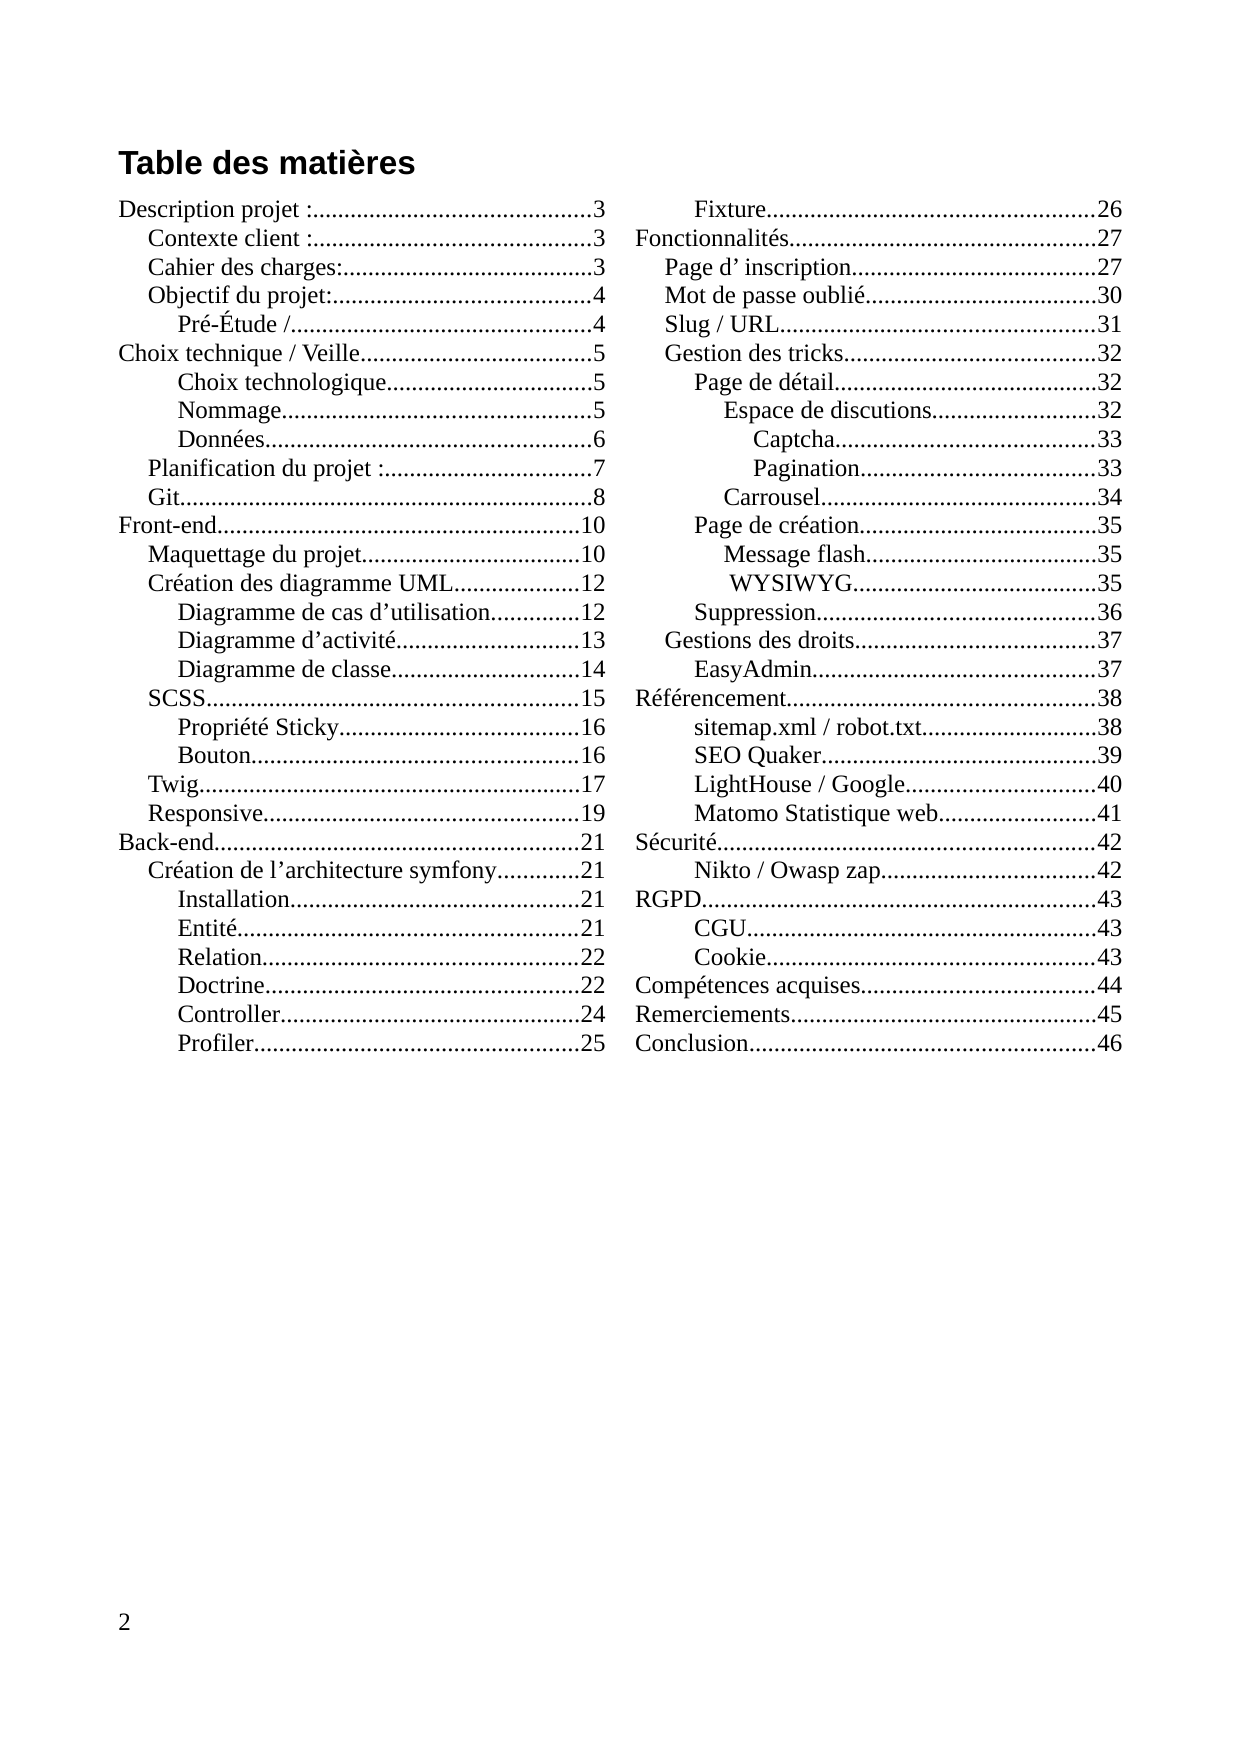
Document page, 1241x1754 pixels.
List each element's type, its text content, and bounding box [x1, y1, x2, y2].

text Mot de passe oublié 30 [664, 280, 1122, 309]
text Pré-Étude / 4 [177, 309, 605, 338]
text Espace de discutions 32 [723, 395, 1122, 424]
text Gestions des droits 37 [664, 625, 1122, 654]
text Données 6 [177, 424, 605, 453]
text Controller 24 [177, 999, 605, 1028]
text Git 8 [148, 482, 605, 510]
text Diagramme de classe 14 [177, 654, 605, 683]
text Page de détail 32 [694, 367, 1122, 395]
text Compétences acquises 44 [635, 970, 1122, 999]
text Profiler 25 [177, 1028, 605, 1057]
text Remerciements 45 [635, 999, 1122, 1028]
text SEO Quaker 39 [694, 740, 1122, 769]
text Installation 21 [177, 884, 605, 913]
text Front-end 10 [118, 510, 605, 539]
text Captcha 33 [753, 424, 1122, 453]
text WYSIWYG 35 [723, 568, 1122, 597]
text Gestion des tricks 32 [664, 338, 1122, 367]
text LightHouse / Google 40 [694, 769, 1122, 798]
subtitle Table des matières [118, 143, 1122, 182]
text Sécurité 42 [635, 827, 1122, 855]
text SCSS 15 [148, 683, 605, 712]
text Objectif du projet: 4 [148, 280, 605, 309]
text Carrousel 34 [723, 482, 1122, 510]
text EasyAdmin 37 [694, 654, 1122, 683]
text Création de l’architecture symfony 21 [148, 855, 605, 884]
text Suppression 36 [694, 597, 1122, 625]
text Cookie 43 [694, 942, 1122, 970]
text Bouton 16 [177, 740, 605, 769]
text Fixture 26 [694, 194, 1122, 223]
text Conclusion 46 [635, 1028, 1122, 1057]
text Relation 22 [177, 942, 605, 970]
text Choix technique / Veille 5 [118, 338, 605, 367]
text Pagination 33 [753, 453, 1122, 482]
text Doctrine 22 [177, 970, 605, 999]
text Contexte client : 3 [148, 223, 605, 252]
text Back-end 21 [118, 827, 605, 855]
text Maquettage du projet 10 [148, 539, 605, 568]
text Référencement 38 [635, 683, 1122, 712]
text Nikto / Owasp zap 42 [694, 855, 1122, 884]
text Responsive 19 [148, 798, 605, 827]
text Message flash 35 [723, 539, 1122, 568]
text Entité 21 [177, 913, 605, 942]
text Page de création 35 [694, 510, 1122, 539]
text RGPD 43 [635, 884, 1122, 913]
text Propriété Sticky 16 [177, 712, 605, 740]
text Page d’ inscription 27 [664, 252, 1122, 280]
text Diagramme d’activité 13 [177, 625, 605, 654]
text Matomo Statistique web 41 [694, 798, 1122, 827]
text Création des diagramme UML 12 [148, 568, 605, 597]
text Choix technologique 5 [177, 367, 605, 395]
text Slug / URL 31 [664, 309, 1122, 338]
text Description projet : 3 [118, 194, 605, 223]
text CGU 43 [694, 913, 1122, 942]
text Fonctionnalités 27 [635, 223, 1122, 252]
text Nommage 5 [177, 395, 605, 424]
text Planification du projet : 7 [148, 453, 605, 482]
text Diagramme de cas d’utilisation 12 [177, 597, 605, 625]
text Cahier des charges: 3 [148, 252, 605, 280]
text Twig 17 [148, 769, 605, 798]
text sitemap.xml / robot.txt 38 [694, 712, 1122, 740]
